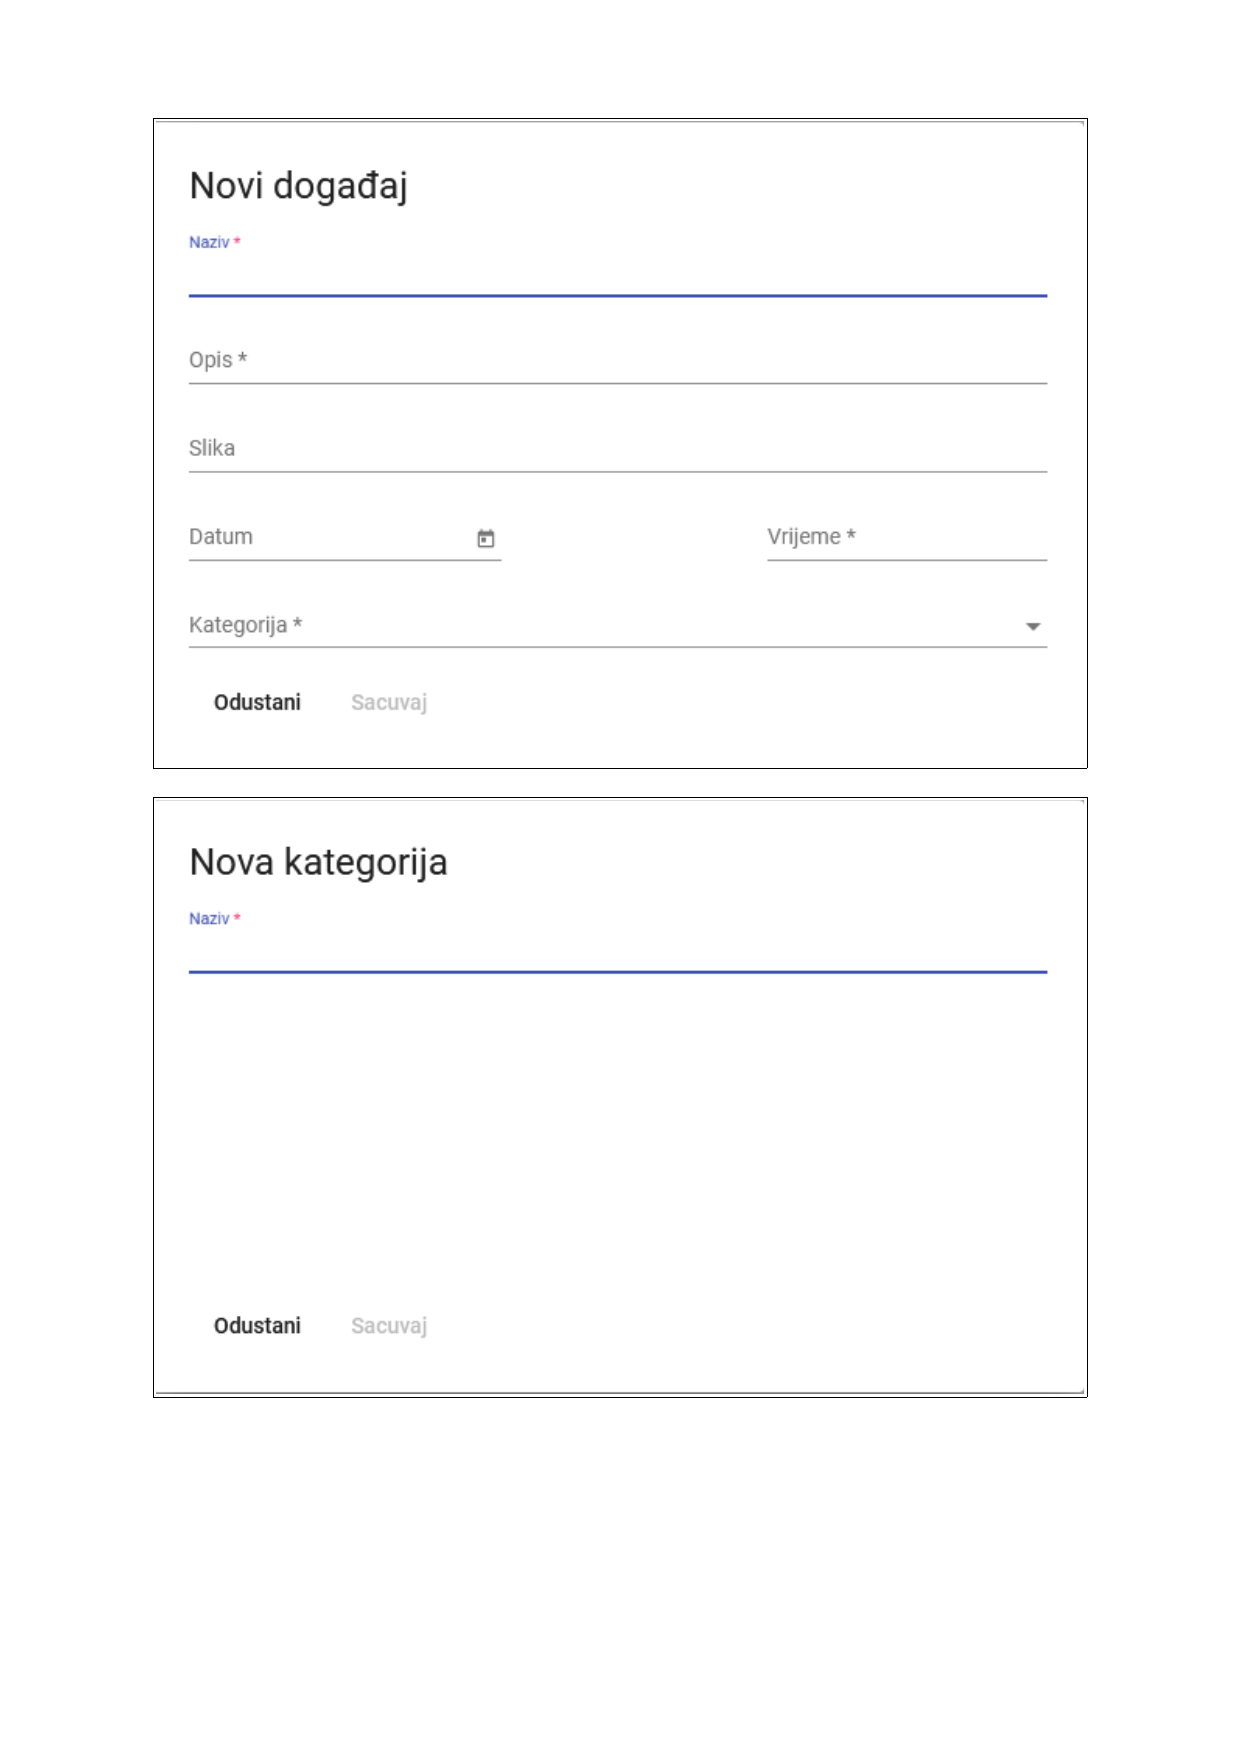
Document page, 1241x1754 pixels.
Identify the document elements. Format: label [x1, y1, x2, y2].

picture [156, 800, 1085, 1394]
picture [156, 121, 1085, 766]
